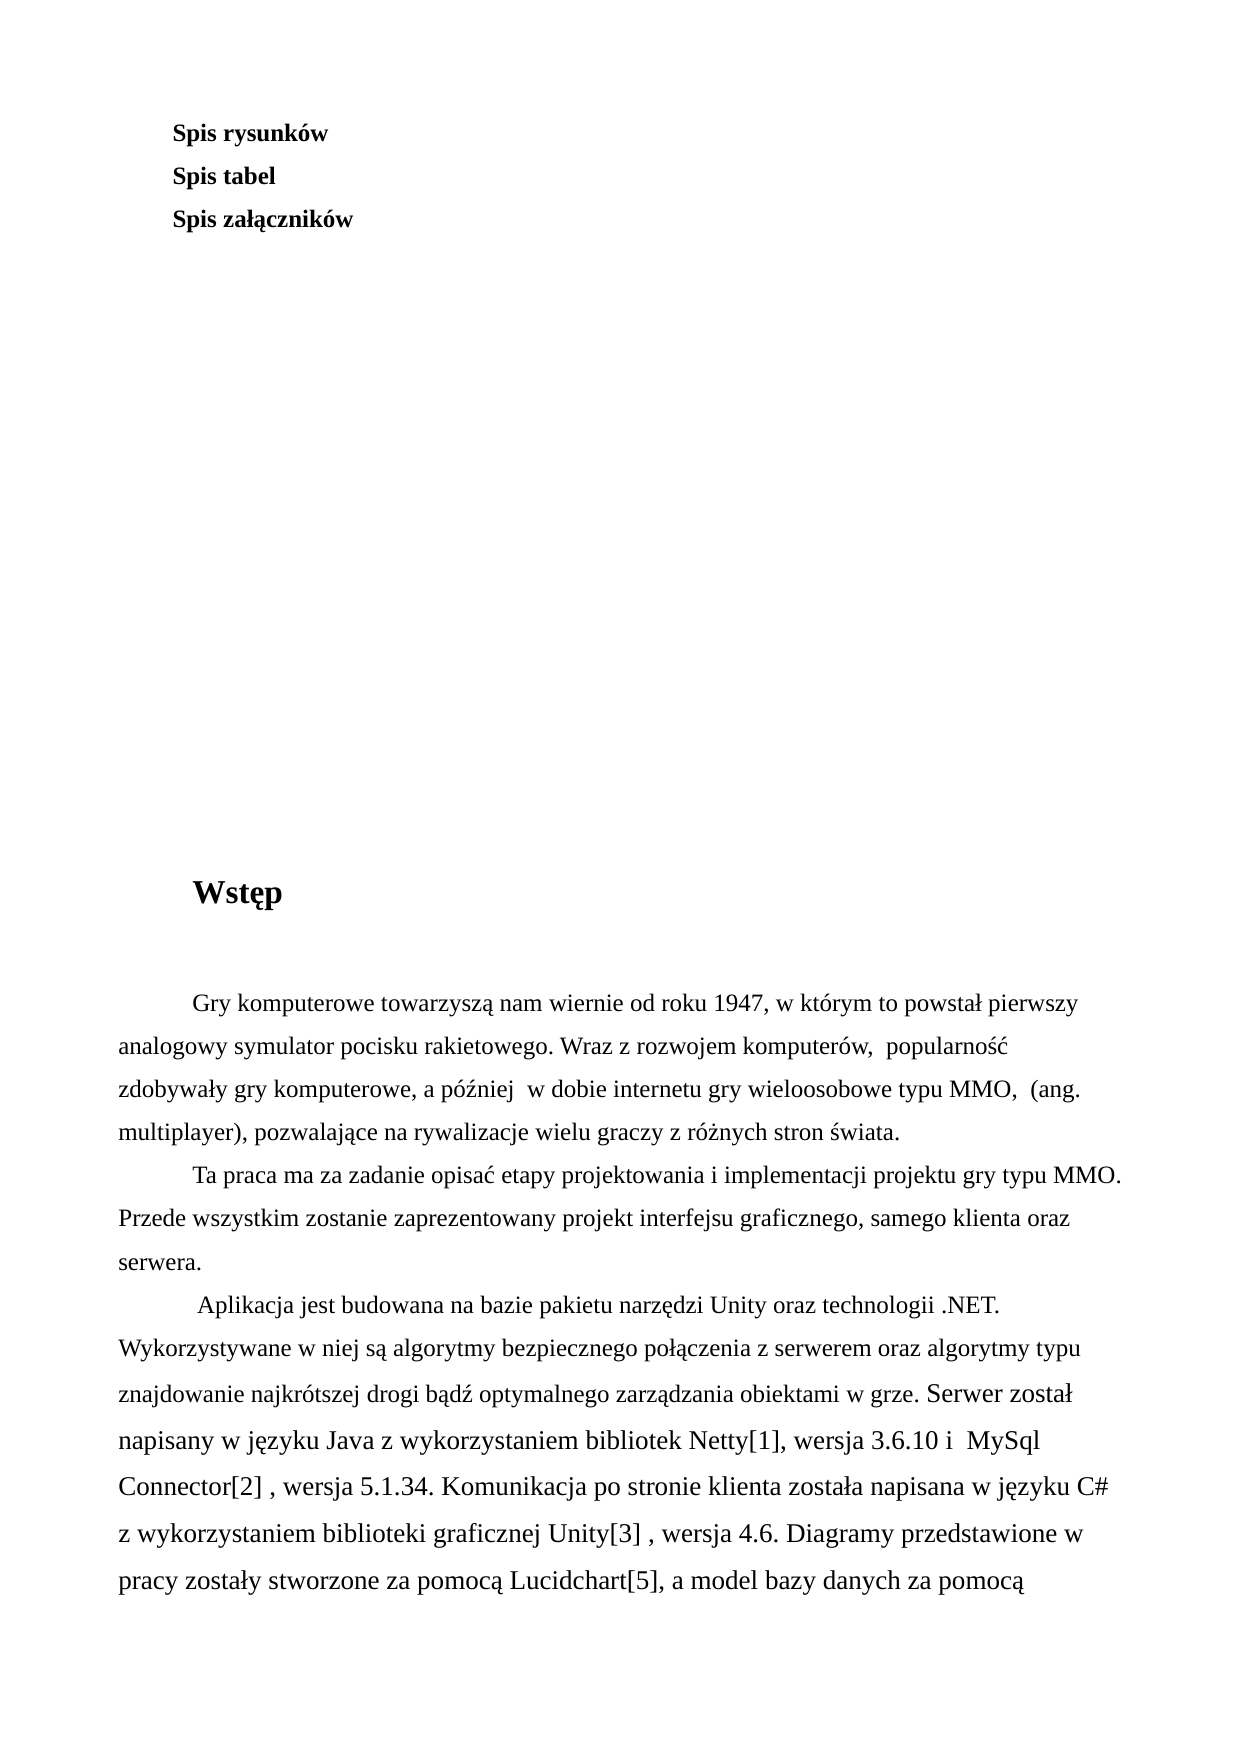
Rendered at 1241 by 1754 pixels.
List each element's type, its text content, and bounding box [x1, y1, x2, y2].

text Gry komputerowe towarzyszą nam wiernie od roku 1947, w którym to powstał pierwszy analogowy symulator pocisku rakietowego. Wraz z rozwojem komputerów, popularność zdobywały gry komputerowe, a później w dobie internetu gry wieloosobowe typu MMO, (ang. multiplayer), pozwalające na rywalizacje wielu graczy z różnych stron świata. [118, 988, 1122, 1146]
text Ta praca ma za zadanie opisać etapy projektowania i implementacji projektu gry typu MMO. Przede wszystkim zostanie zaprezentowany projekt interfejsu graficznego, samego klienta oraz serwera. [118, 1160, 1122, 1275]
text Spis tabel [118, 161, 1122, 190]
text Spis rysunków [118, 118, 1122, 147]
text Wstęp [118, 873, 1122, 911]
text Aplikacja jest budowana na bazie pakietu narzędzi Unity oraz technologii .NET. Wykorzystywane w niej są algorytmy bezpiecznego połączenia z serwerem oraz algorytmy typu znajdowanie najkrótszej drogi bądź optymalnego zarządzania obiektami w grze. Serwer został napisany w języku Java z wykorzystaniem bibliotek Netty[1], wersja 3.6.10 i MySql Connector[2] , wersja 5.1.34. Komunikacja po stronie klienta została napisana w języku C# z wykorzystaniem biblioteki graficznej Unity[3] , wersja 4.6. Diagramy przedstawione w pracy zostały stworzone za pomocą Lucidchart[5], a model bazy danych za pomocą [118, 1290, 1122, 1595]
text Spis załączników [118, 204, 1122, 233]
